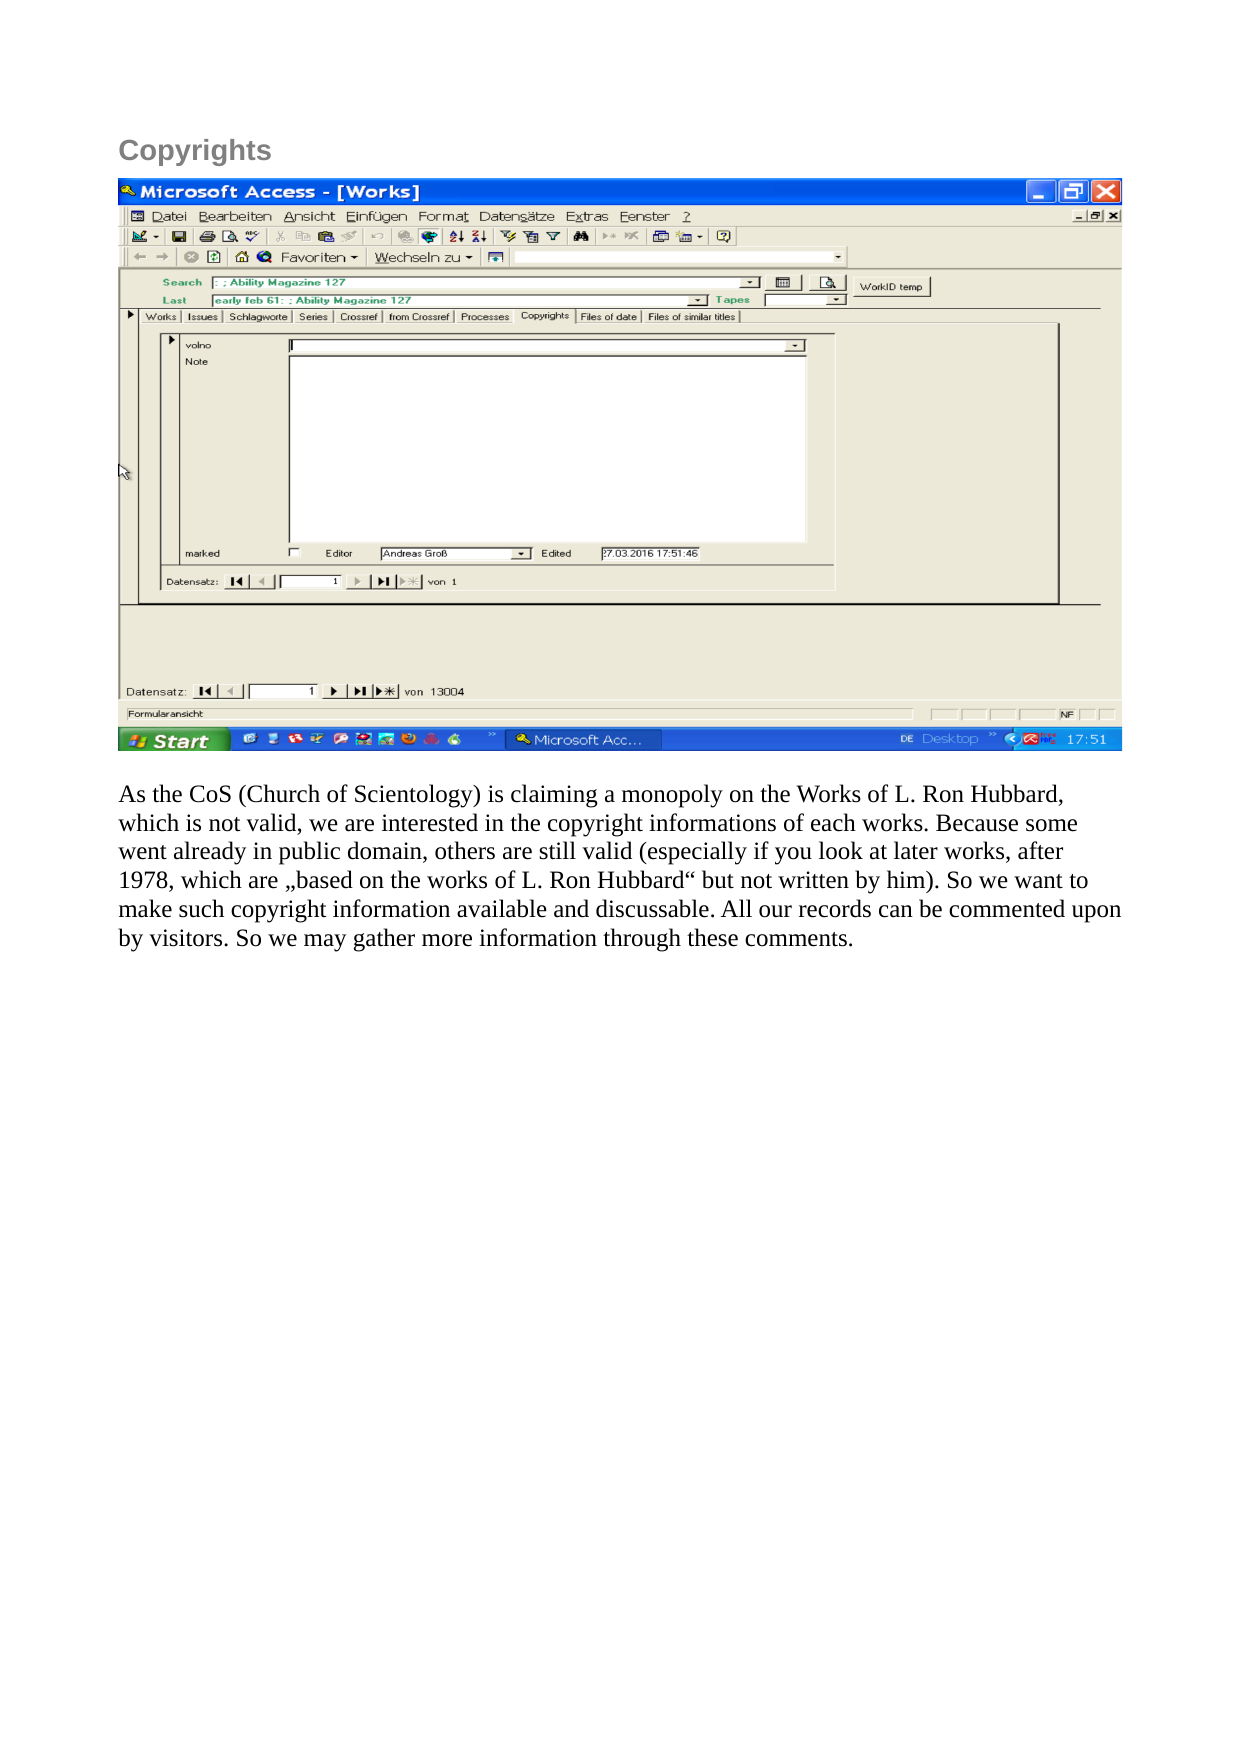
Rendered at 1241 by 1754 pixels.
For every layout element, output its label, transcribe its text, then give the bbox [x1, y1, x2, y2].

text As the CoS (Church of Scientology) is claiming a monopoly on the Works of L. Ron Hubbard, which is not valid, we are interested in the copyright informations of each works. Because some went already in public domain, others are still valid (especially if you look at later works, after 1978, which are „based on the works of L. Ron Hubbard“ but not written by him). So we want to make such copyright information available and discussable. All our records can be commented upon by visitors. So we may gather more information through these comments. [118, 779, 1122, 951]
subtitle Copyrights [118, 133, 1122, 166]
picture [118, 178, 1123, 751]
